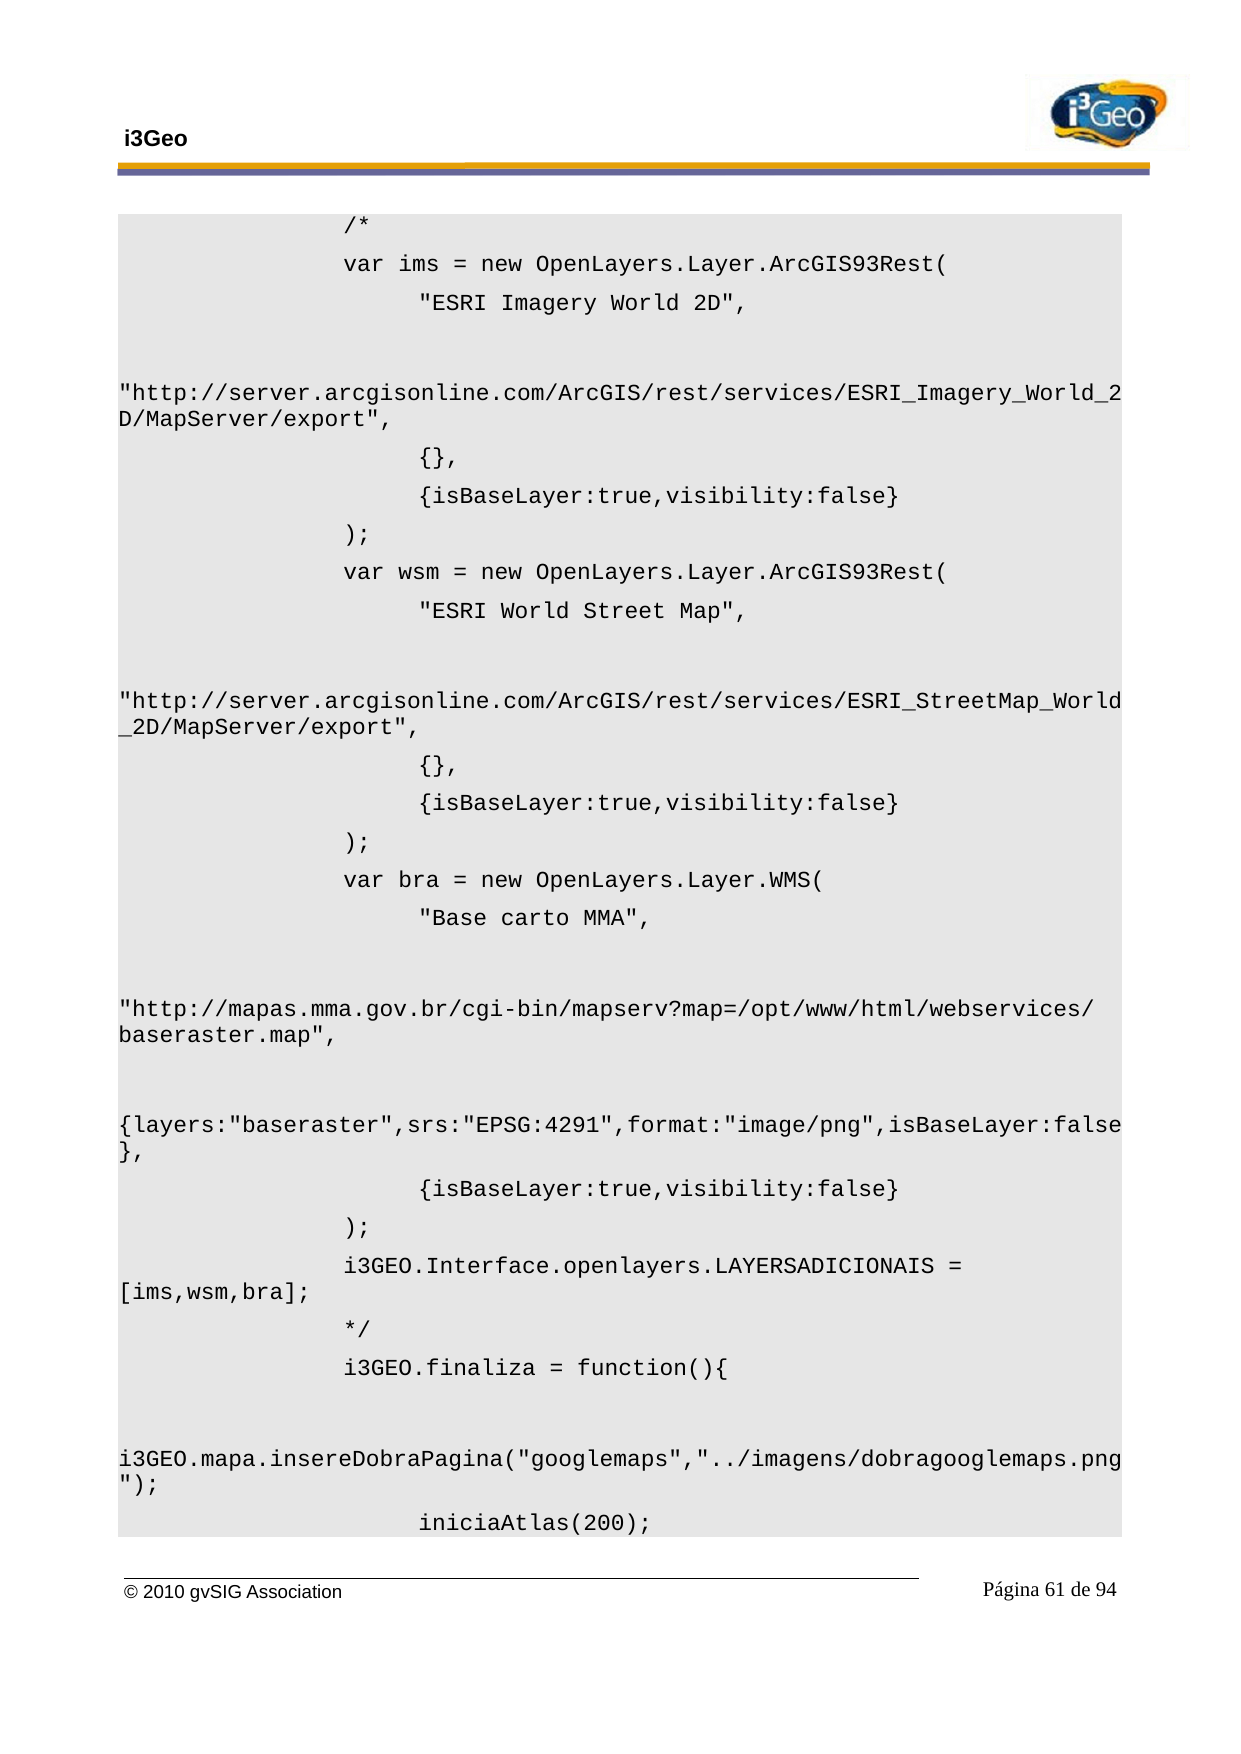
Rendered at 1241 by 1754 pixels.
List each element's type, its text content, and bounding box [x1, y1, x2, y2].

text i3GEO.Interface.openlayers.LAYERSADICIONAIS = [ims,wsm,bra]; [118, 1254, 1122, 1306]
text "http://mapas.mma.gov.br/cgi-bin/mapserv?map=/opt/www/html/webservices/baseraster.map", [118, 945, 1122, 1049]
text {isBaseLayer:true,visibility:false} [118, 792, 1122, 818]
picture [1025, 74, 1191, 151]
text "ESRI World Street Map", [118, 599, 1122, 625]
text */ [118, 1318, 1122, 1344]
text iniciaAtlas(200); [118, 1511, 1122, 1537]
text i3GEO.finaliza = function(){ [118, 1357, 1122, 1383]
text /* [118, 214, 1122, 240]
text "http://server.arcgisonline.com/ArcGIS/rest/services/ESRI_StreetMap_World_2D/MapServer/export", [118, 637, 1122, 741]
text var bra = new OpenLayers.Layer.WMS( [118, 868, 1122, 894]
text var ims = new OpenLayers.Layer.ArcGIS93Rest( [118, 253, 1122, 279]
text {isBaseLayer:true,visibility:false} [118, 484, 1122, 510]
text {}, [118, 753, 1122, 779]
text ); [118, 830, 1122, 856]
text {layers:"baseraster",srs:"EPSG:4291",format:"image/png",isBaseLayer:false}, [118, 1061, 1122, 1165]
text "ESRI Imagery World 2D", [118, 291, 1122, 317]
text {}, [118, 446, 1122, 472]
text var wsm = new OpenLayers.Layer.ArcGIS93Rest( [118, 561, 1122, 587]
text i3GEO.mapa.insereDobraPagina("googlemaps","../imagens/dobragooglemaps.png"); [118, 1395, 1122, 1499]
text ); [118, 1216, 1122, 1242]
text {isBaseLayer:true,visibility:false} [118, 1177, 1122, 1203]
text "Base carto MMA", [118, 907, 1122, 933]
text ); [118, 522, 1122, 548]
text "http://server.arcgisonline.com/ArcGIS/rest/services/ESRI_Imagery_World_2D/MapServer/export", [118, 329, 1122, 433]
